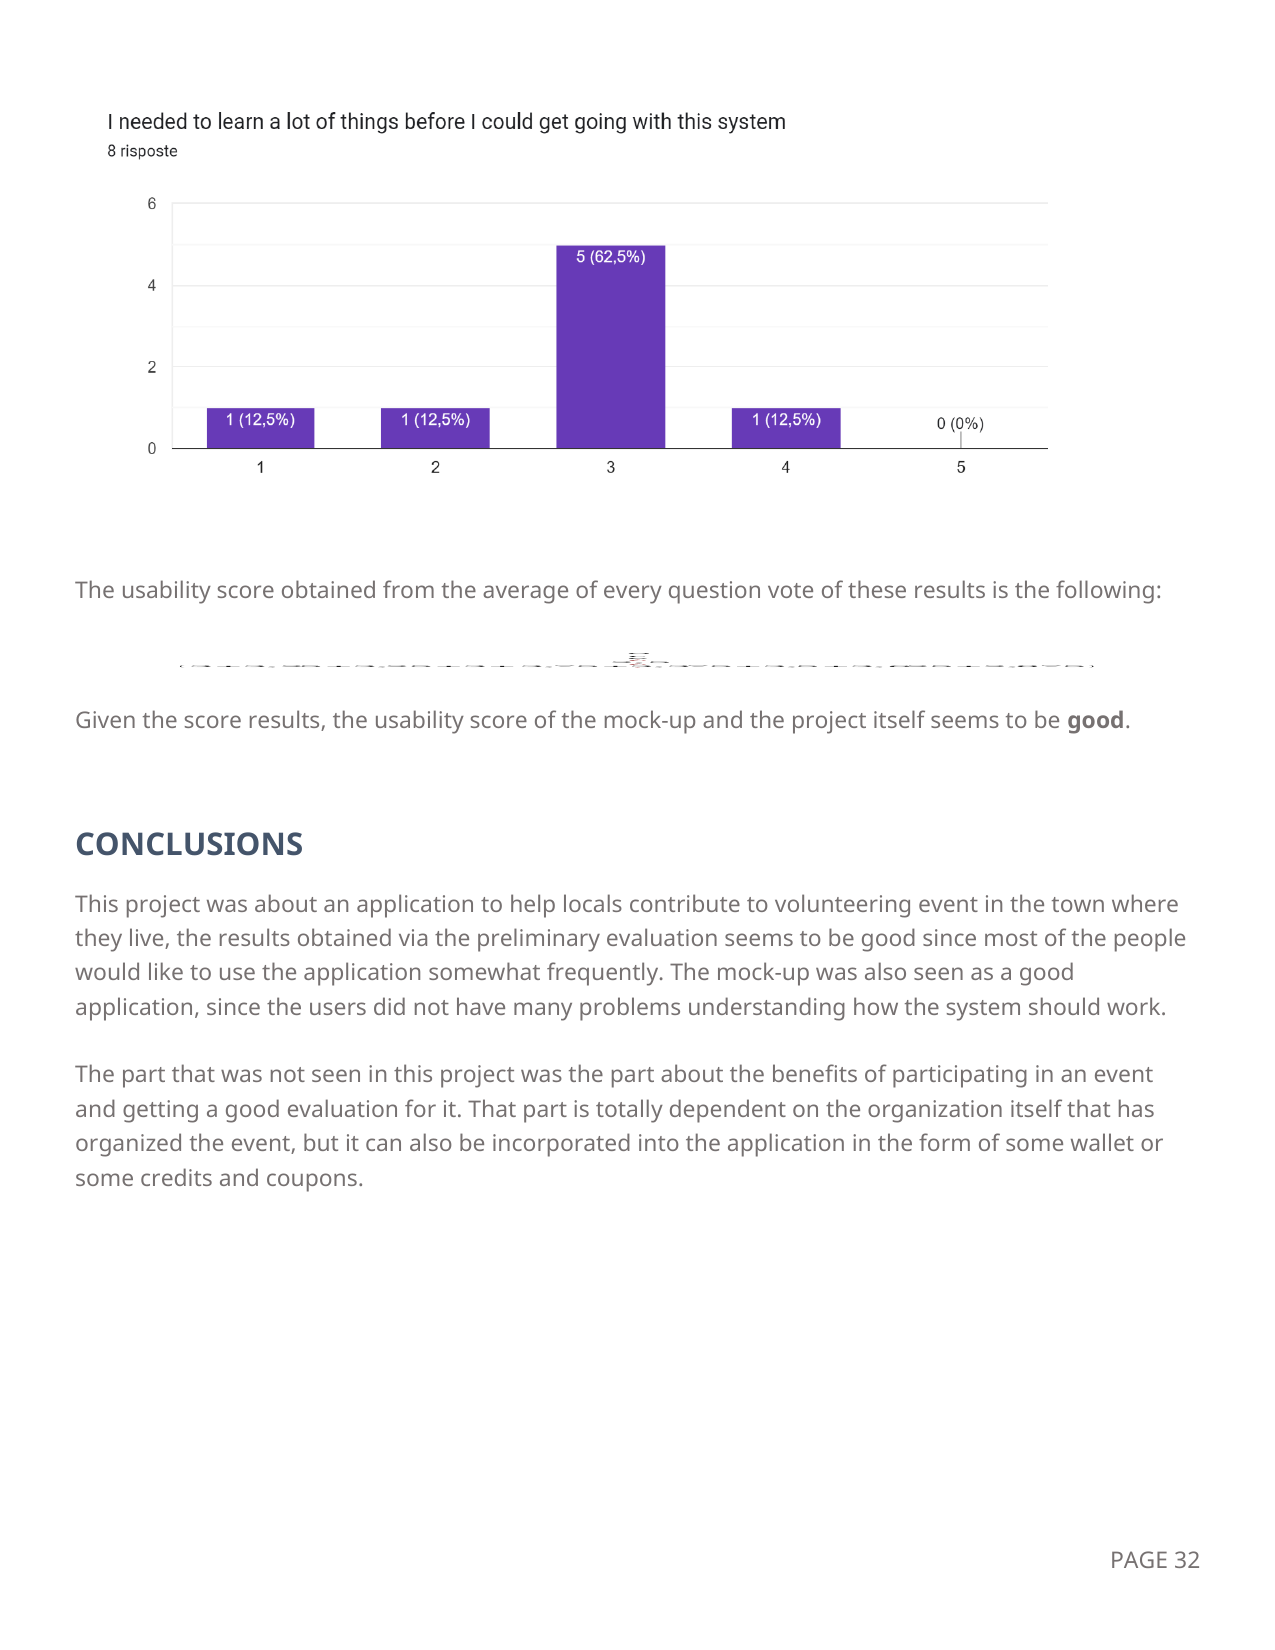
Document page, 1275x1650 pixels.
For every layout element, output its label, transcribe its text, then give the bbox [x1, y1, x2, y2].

subtitle CONCLUSIONS [75, 822, 1200, 865]
text The usability score obtained from the average of every question vote of these results is the following: [75, 574, 1200, 605]
text This project was about an application to help locals contribute to volunteering event in the town where they live, the results obtained via the preliminary evaluation seems to be good since most of the people would like to use the application somewhat frequently. The mock-up was also seen as a good application, since the users did not have many problems understanding how the system should work. [75, 888, 1200, 1022]
text Given the score results, the usability score of the mock-up and the project itself seems to be good. [75, 704, 1200, 736]
text The part that was not seen in this project was the part about the benefits of participating in an event and getting a good evaluation for it. That part is totally dependent on the organization itself that has organized the event, but it can also be incorporated into the application in the form of some wallet or some credits and coupons. [75, 1058, 1200, 1193]
